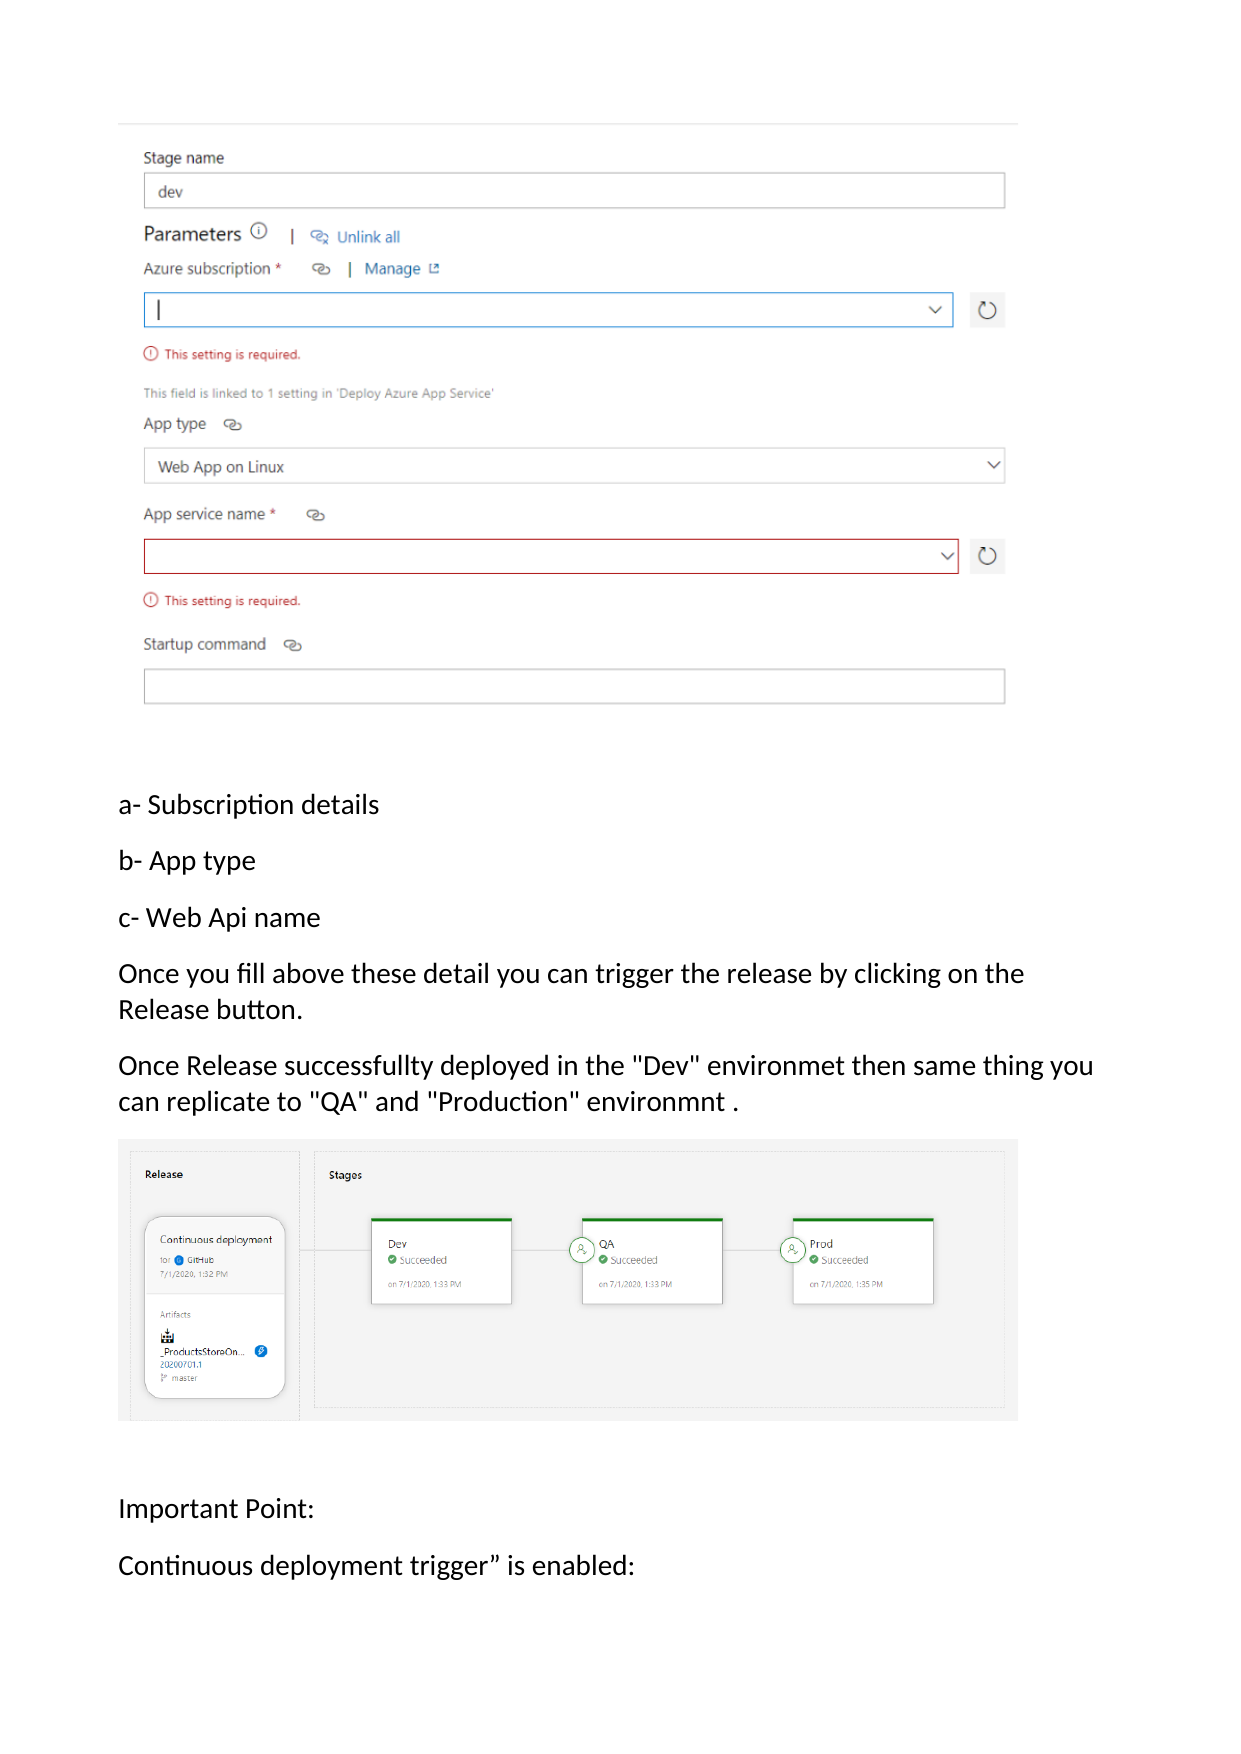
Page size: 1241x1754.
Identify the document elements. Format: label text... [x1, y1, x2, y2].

text Important Point: [118, 1490, 1122, 1526]
text b- App type [118, 842, 1122, 878]
text Once you fill above these detail you can trigger the release by clicking on the Release button. [118, 955, 1122, 1026]
text a- Subscription details [118, 786, 1122, 821]
text Once Release successfullty deployed in the "Dev" environmet then same thing you can replicate to "QA" and "Production" environmnt . [118, 1047, 1122, 1118]
text Continuous deployment trigger” is enabled: [118, 1547, 1122, 1582]
text c- Web Api name [118, 899, 1122, 934]
